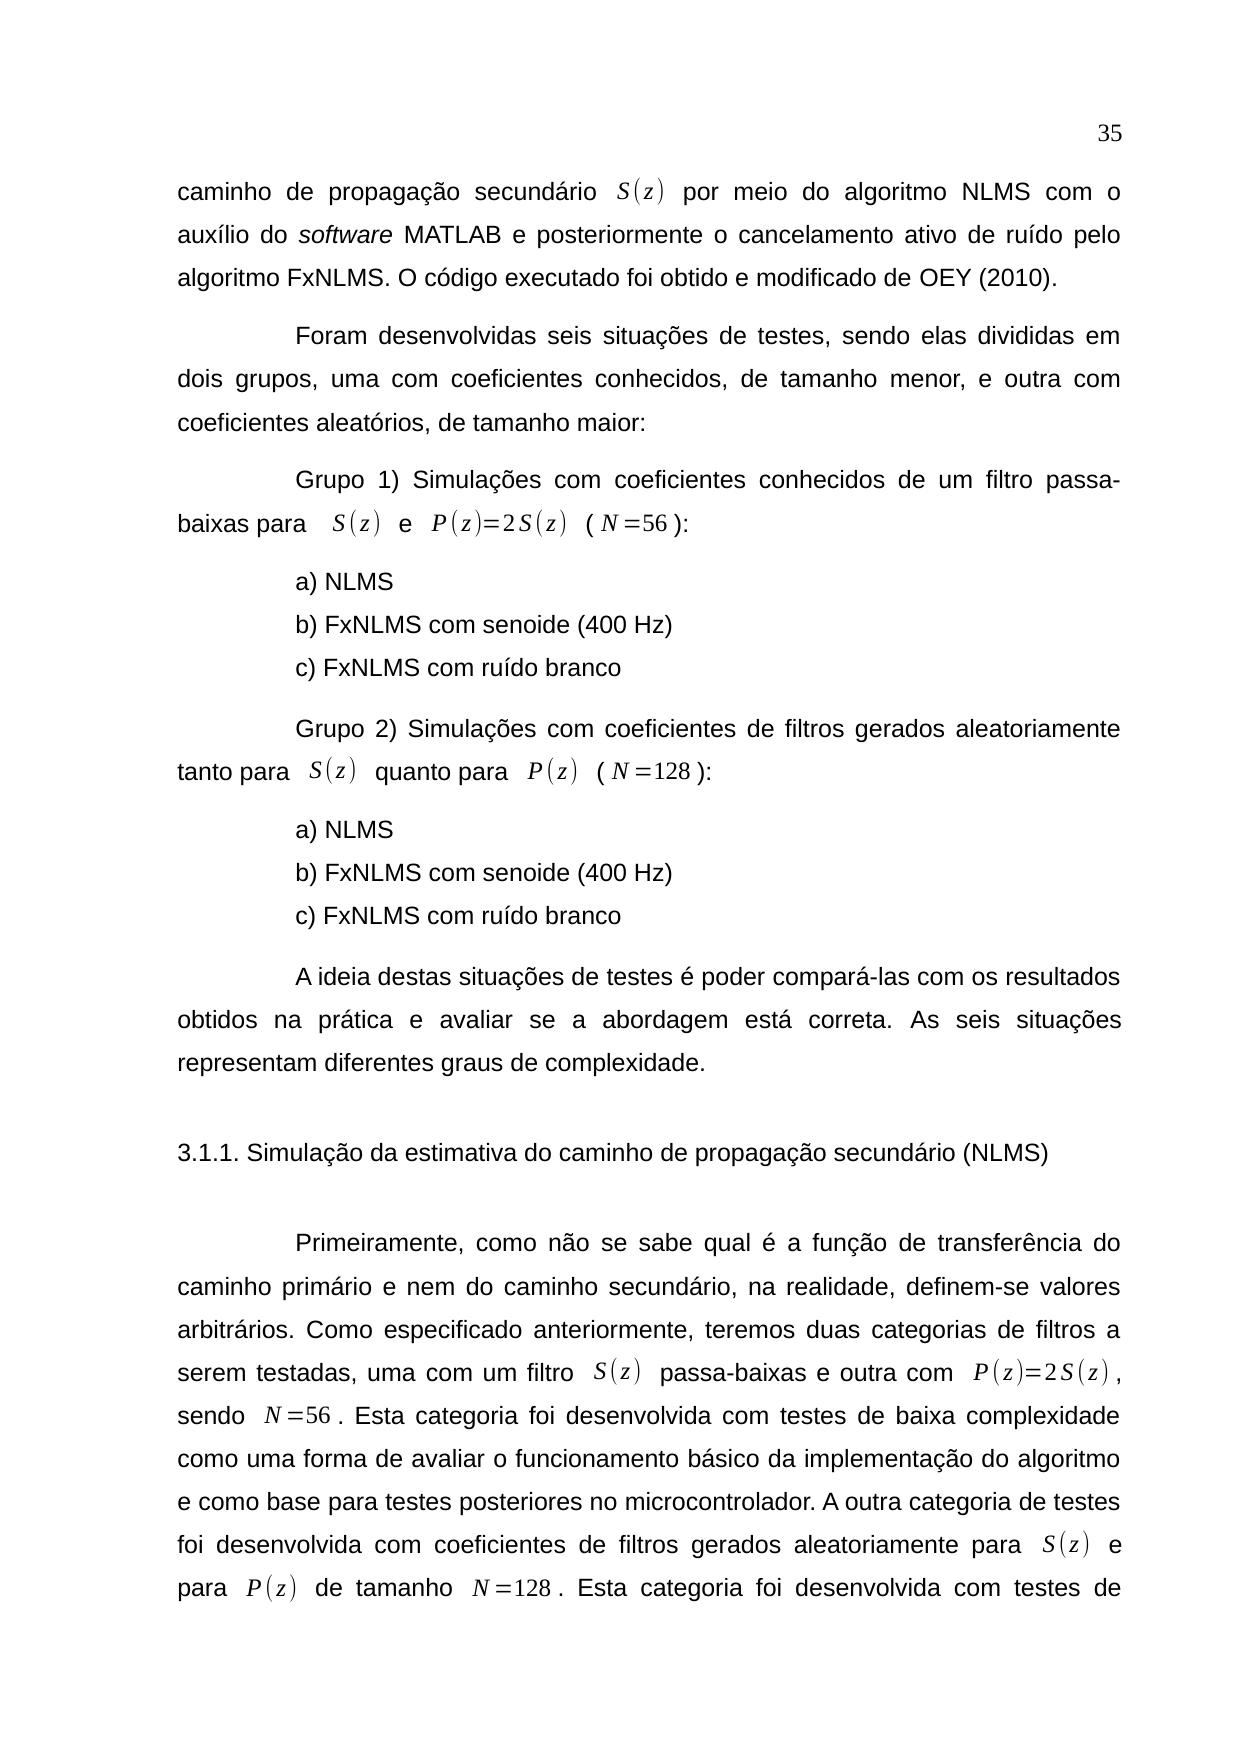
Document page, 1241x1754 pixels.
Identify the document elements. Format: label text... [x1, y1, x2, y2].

subtitle 3.1.1. Simulação da estimativa do caminho de propagação secundário (NLMS) [177, 1138, 1122, 1167]
text b) FxNLMS com senoide (400 Hz) [295, 610, 1122, 638]
text caminho de propagação secundáriopor meio do algoritmo NLMS com o auxílio do software MATLAB e posteriormente o cancelamento ativo de ruído pelo algoritmo FxNLMS. O código executado foi obtido e modificado de OEY (2010). [177, 177, 1122, 292]
text Foram desenvolvidas seis situações de testes, sendo elas divididas em dois grupos, uma com coeficientes conhecidos, de tamanho menor, e outra com coeficientes aleatórios, de tamanho maior: [177, 321, 1122, 436]
text Grupo 2) Simulações com coeficientes de filtros gerados aleatoriamente tanto paraquanto para(): [177, 714, 1122, 786]
text a) NLMS [295, 815, 1122, 843]
text Primeiramente, como não se sabe qual é a função de transferência do caminho primário e nem do caminho secundário, na realidade, definem-se valores arbitrários. Como especificado anteriormente, teremos duas categorias de filtros a serem testadas, uma com um filtropassa-baixas e outra com, sendo. Esta categoria foi desenvolvida com testes de baixa complexidade como uma forma de avaliar o funcionamento básico da implementação do algoritmo e como base para testes posteriores no microcontrolador. A outra categoria de testes foi desenvolvida com coeficientes de filtros gerados aleatoriamente parae parade tamanho. Esta categoria foi desenvolvida com testes de maior complexidade como uma forma de avaliação mais rigorosa da implementação do algoritmo e, também, como simulação de cenários práticos mais complexos que podem surgir na implementação com o microcontrolador. Assim, nas Figuras 14 e 15 estão representados os coeficientes deeque deverão ser estimados para as categorias de teste 1 e 2, respectivamente. [177, 1228, 1122, 1602]
text b) FxNLMS com senoide (400 Hz) [295, 858, 1122, 887]
text A ideia destas situações de testes é poder compará-las com os resultados obtidos na prática e avaliar se a abordagem está correta. As seis situações representam diferentes graus de complexidade. [177, 962, 1122, 1077]
text a) NLMS [295, 567, 1122, 595]
text c) FxNLMS com ruído branco [295, 901, 1122, 930]
text c) FxNLMS com ruído branco [295, 653, 1122, 682]
text Grupo 1) Simulações com coeficientes conhecidos de um filtro passa-baixas para e(): [177, 466, 1122, 537]
